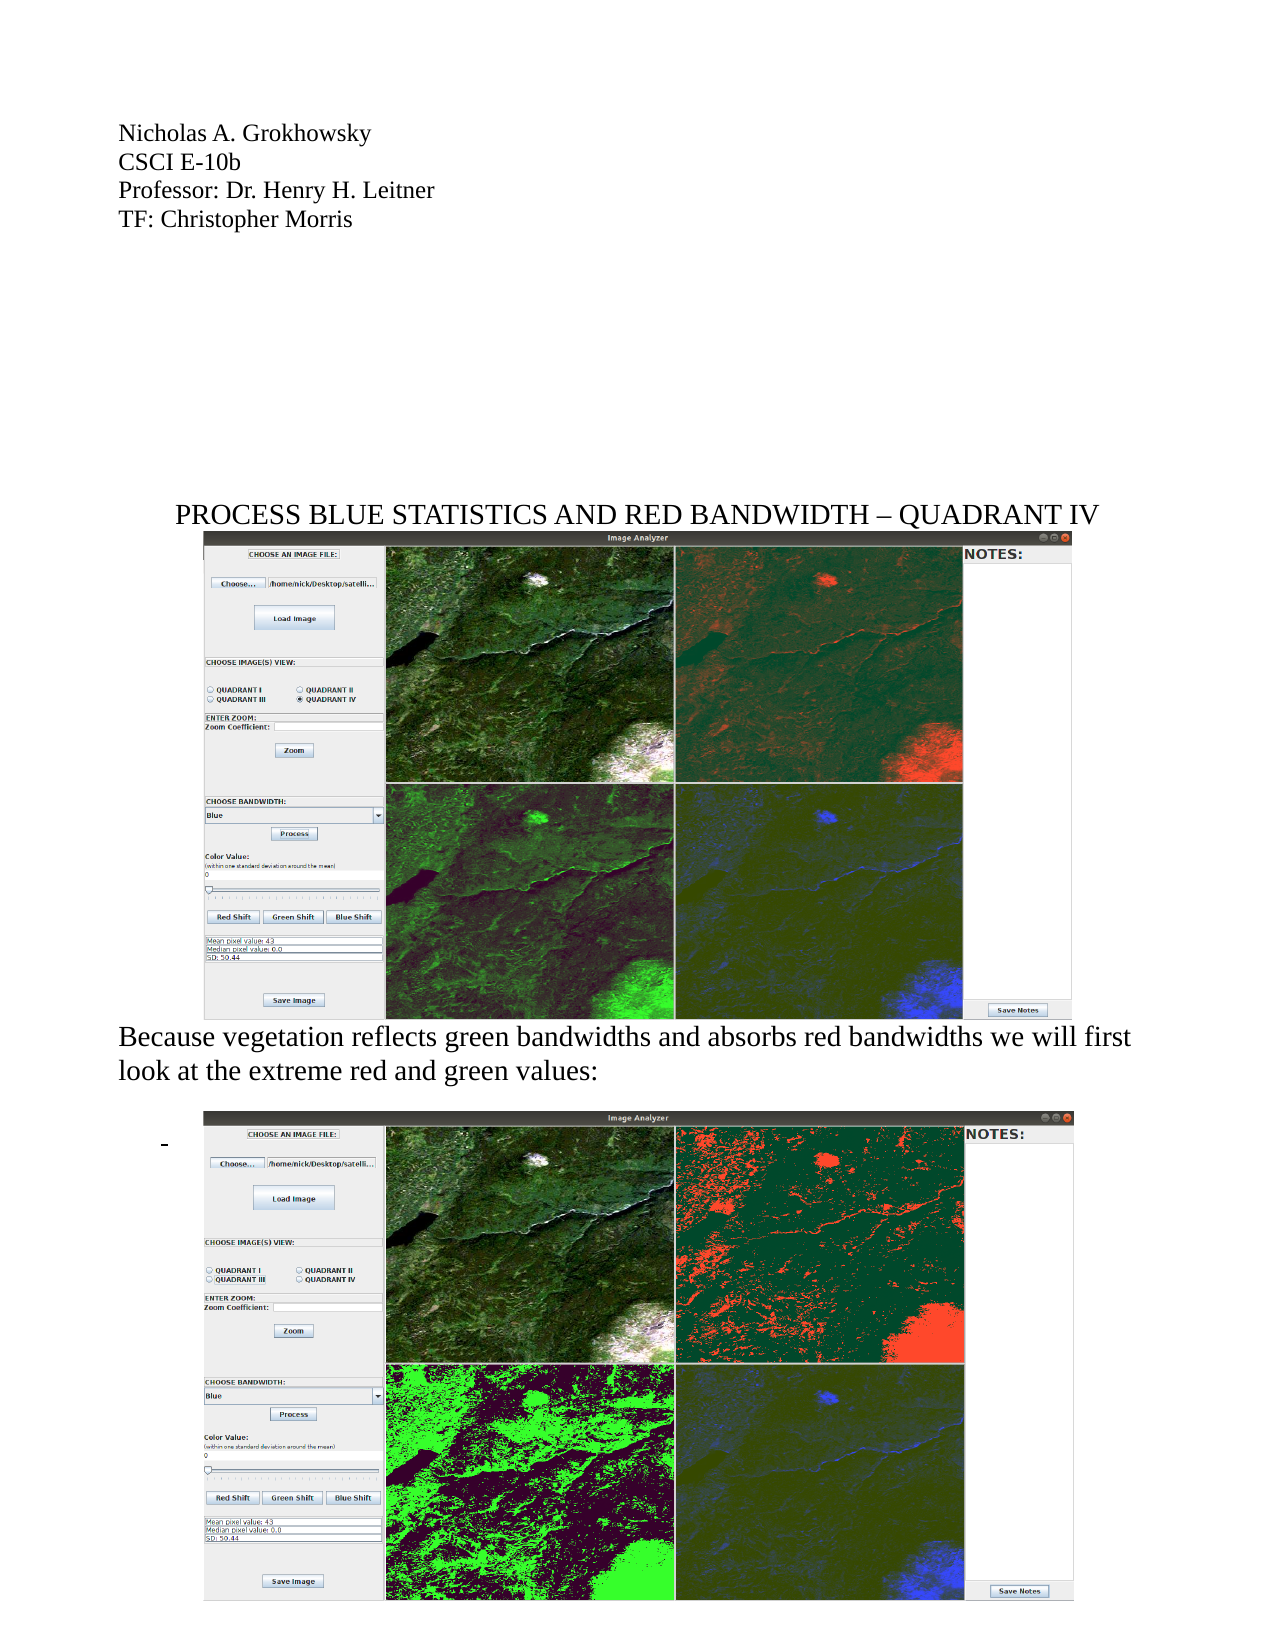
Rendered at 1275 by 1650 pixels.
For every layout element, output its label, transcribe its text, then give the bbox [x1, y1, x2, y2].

picture [203, 531, 1072, 1020]
picture [203, 1111, 1074, 1601]
text Because vegetation reflects green bandwidths and absorbs red bandwidths we will first look at the extreme red and green values: [118, 564, 1157, 1086]
text PROCESS BLUE STATISTICS AND RED BANDWIDTH – QUADRANT IV [118, 497, 1157, 531]
